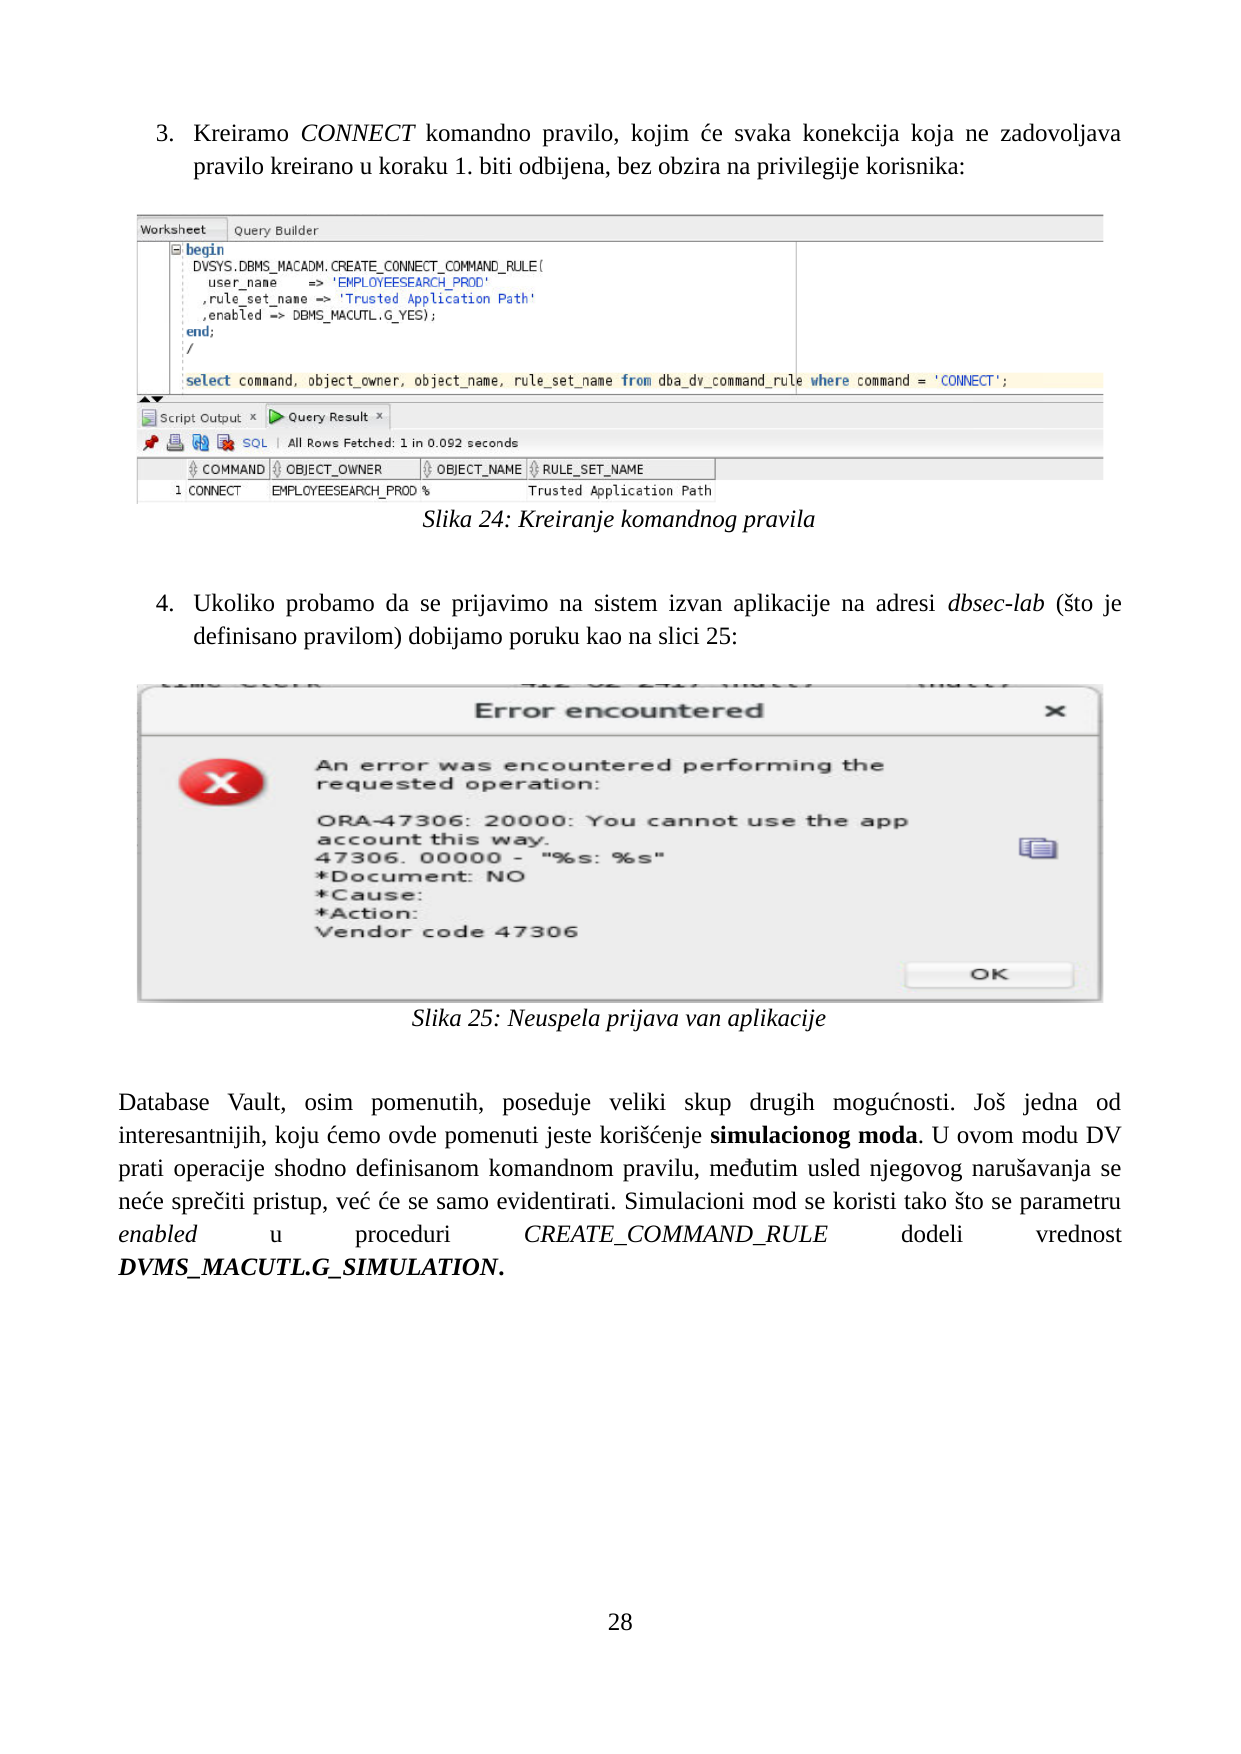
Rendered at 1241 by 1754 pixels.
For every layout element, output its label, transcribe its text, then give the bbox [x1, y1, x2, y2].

picture [136, 684, 1104, 1003]
list Ukoliko probamo da se prijavimo na sistem izvan aplikacije na adresi dbsec-lab (što je definisano pravilom) dobijamo poruku kao na slici 25: [156, 588, 1122, 649]
list Kreiramo CONNECT komandno pravilo, kojim će svaka konekcija koja ne zadovoljava pravilo kreirano u koraku 1. biti odbijena, bez obzira na privilegije korisnika: [156, 118, 1122, 180]
picture [136, 214, 1104, 504]
text Database Vault, osim pomenutih, poseduje veliki skup drugih mogućnosti. Još jedna od interesantnijih, koju ćemo ovde pomenuti jeste korišćenje simulacionog moda. U ovom modu DV prati operacije shodno definisanom komandnom pravilu, međutim usled njegovog narušavanja se neće sprečiti pristup, već će se samo evidentirati. Simulacioni mod se koristi tako što se parametru enabled u proceduri CREATE_COMMAND_RULE dodeli vrednost DVMS_MACUTL.G_SIMULATION. [118, 1087, 1122, 1281]
list Slika 25: Neuspela prijava van aplikacije [137, 1003, 1103, 1032]
list Slika 24: Kreiranje komandnog pravila [137, 504, 1103, 533]
